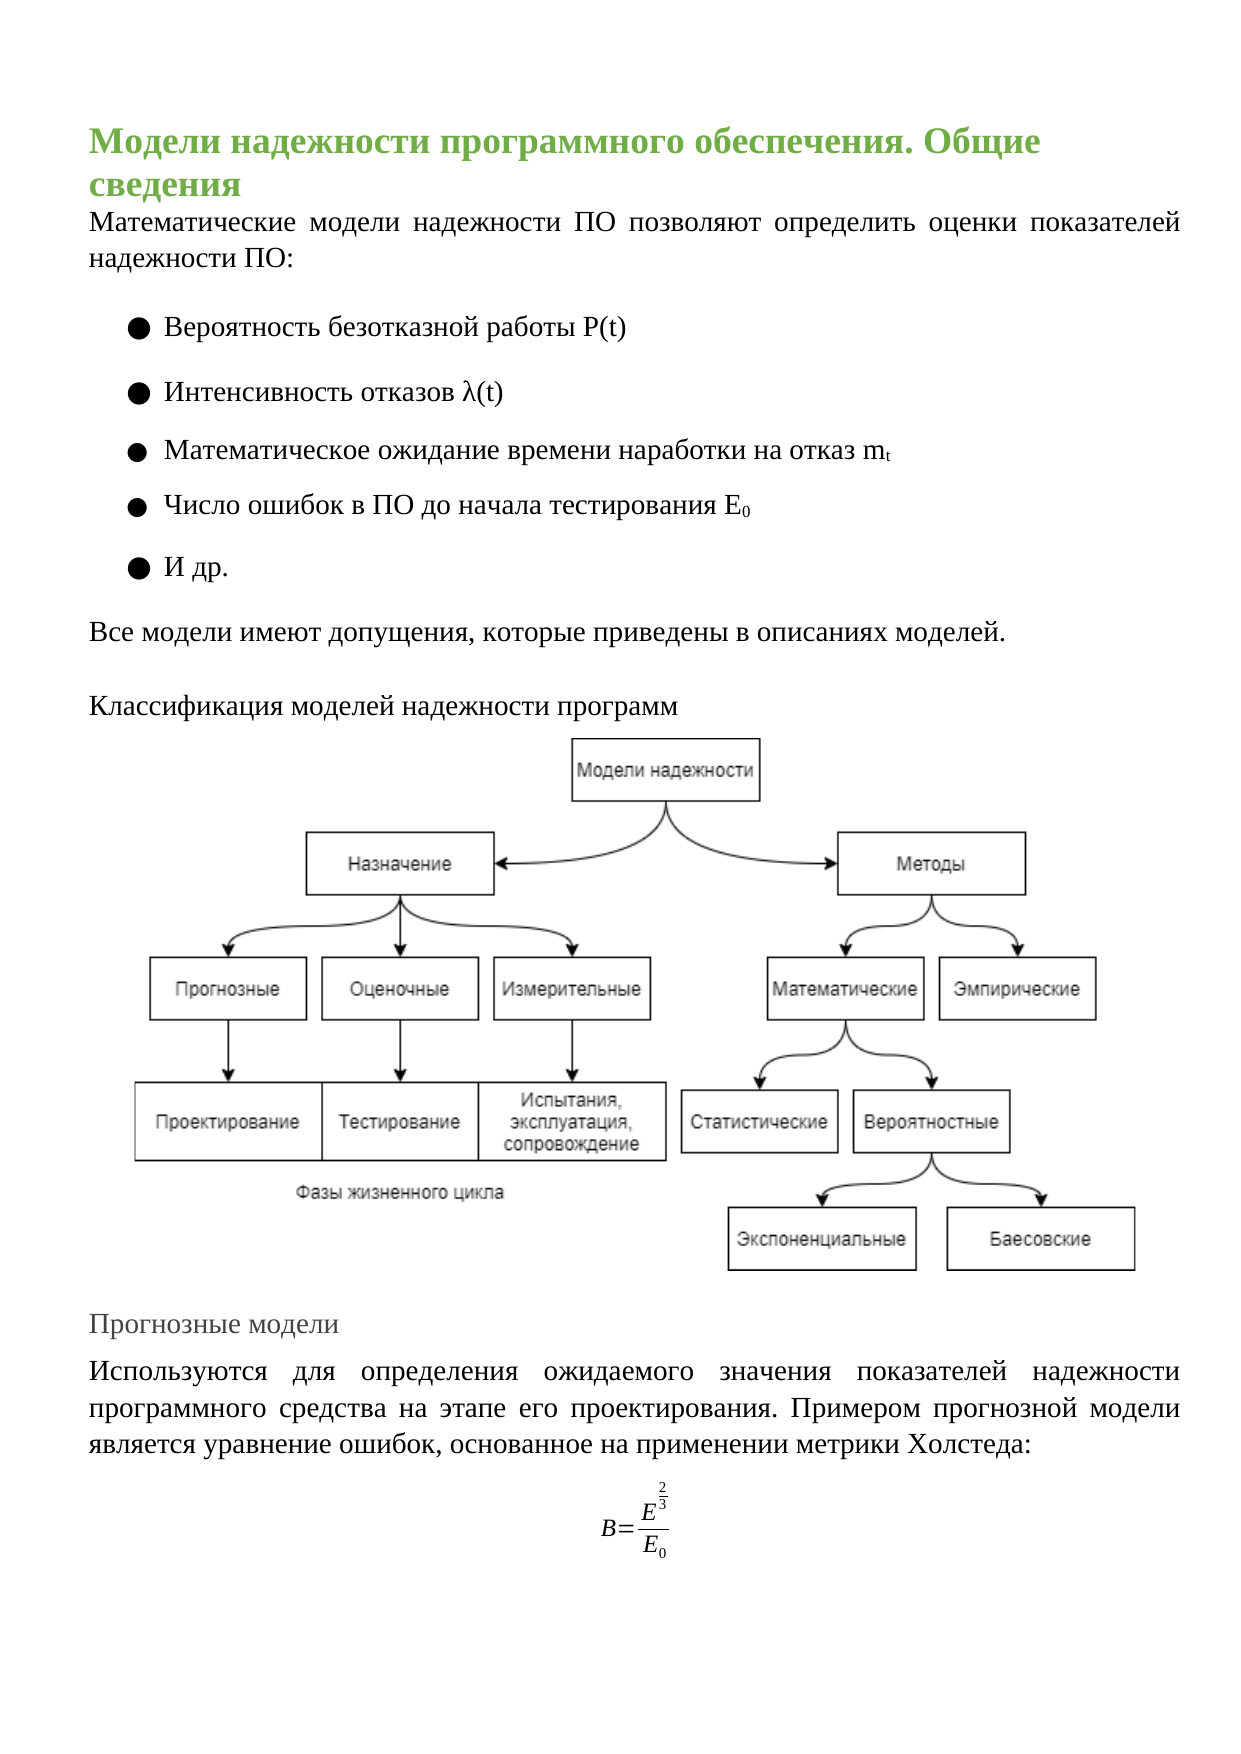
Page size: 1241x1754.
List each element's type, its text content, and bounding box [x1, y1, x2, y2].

picture [134, 738, 1136, 1271]
list Вероятность безотказной работы P(t) [126, 293, 1181, 353]
subtitle Классификация моделей надежности программ [89, 688, 1181, 721]
text Используются для определения ожидаемого значения показателей надежности программного средства на этапе его проектирования. Примером прогнозной модели является уравнение ошибок, основанное на применении метрики Холстеда: [89, 1353, 1181, 1459]
list Математическое ожидание времени наработки на отказ mt [126, 422, 1181, 473]
list Число ошибок в ПО до начала тестирования E0 [126, 478, 1181, 529]
text Все модели имеют допущения, которые приведены в описаниях моделей. [89, 614, 1181, 648]
subtitle Прогнозные модели [89, 1307, 1181, 1340]
list Интенсивность отказов λ(t) [126, 358, 1181, 418]
text Математические модели надежности ПО позволяют определить оценки показателей надежности ПО: [89, 204, 1181, 274]
text Модели надежности программного обеспечения. Общие сведения [89, 118, 1181, 204]
list И др. [126, 533, 1181, 593]
